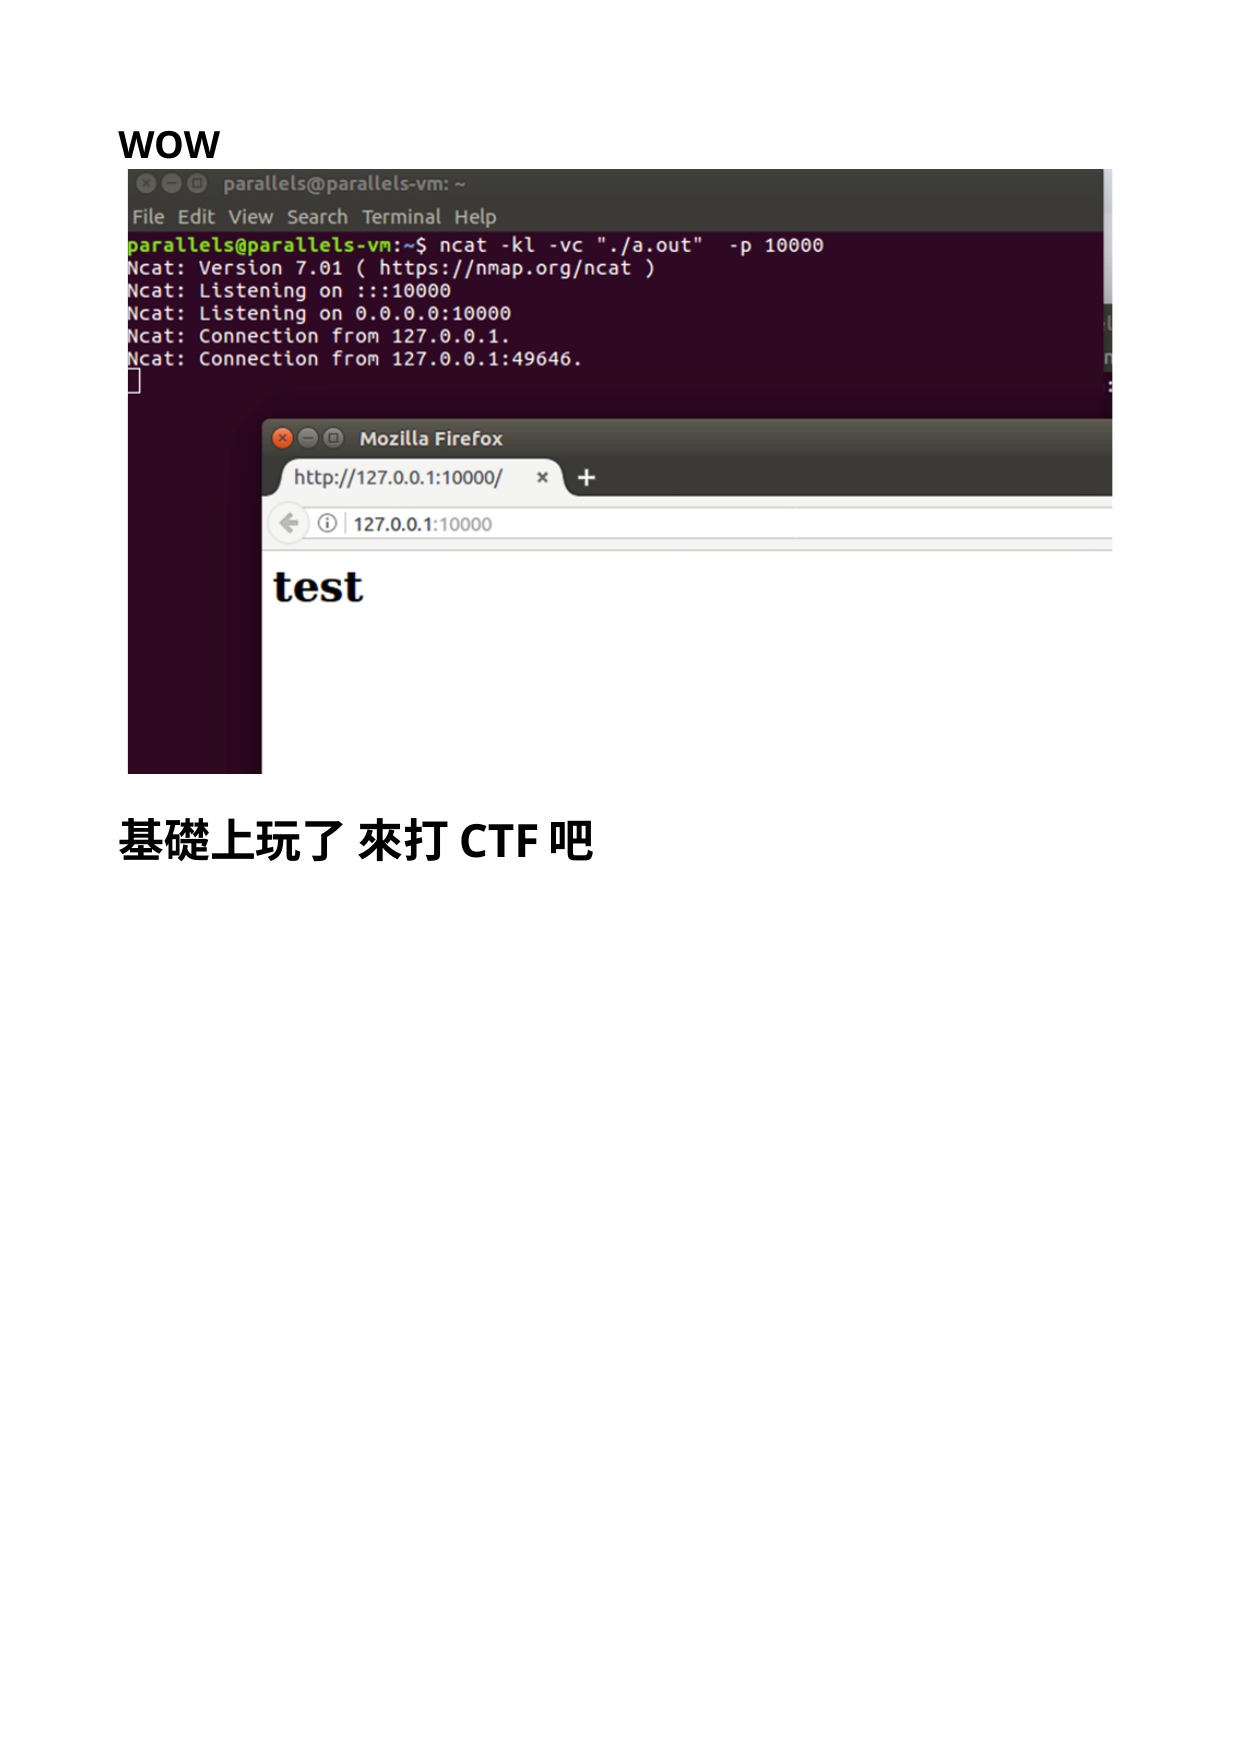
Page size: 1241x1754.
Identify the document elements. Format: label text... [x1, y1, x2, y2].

subtitle WOW [118, 118, 1122, 169]
picture [127, 169, 1113, 774]
subtitle 基礎上玩了 來打CTF吧 [118, 804, 1122, 870]
